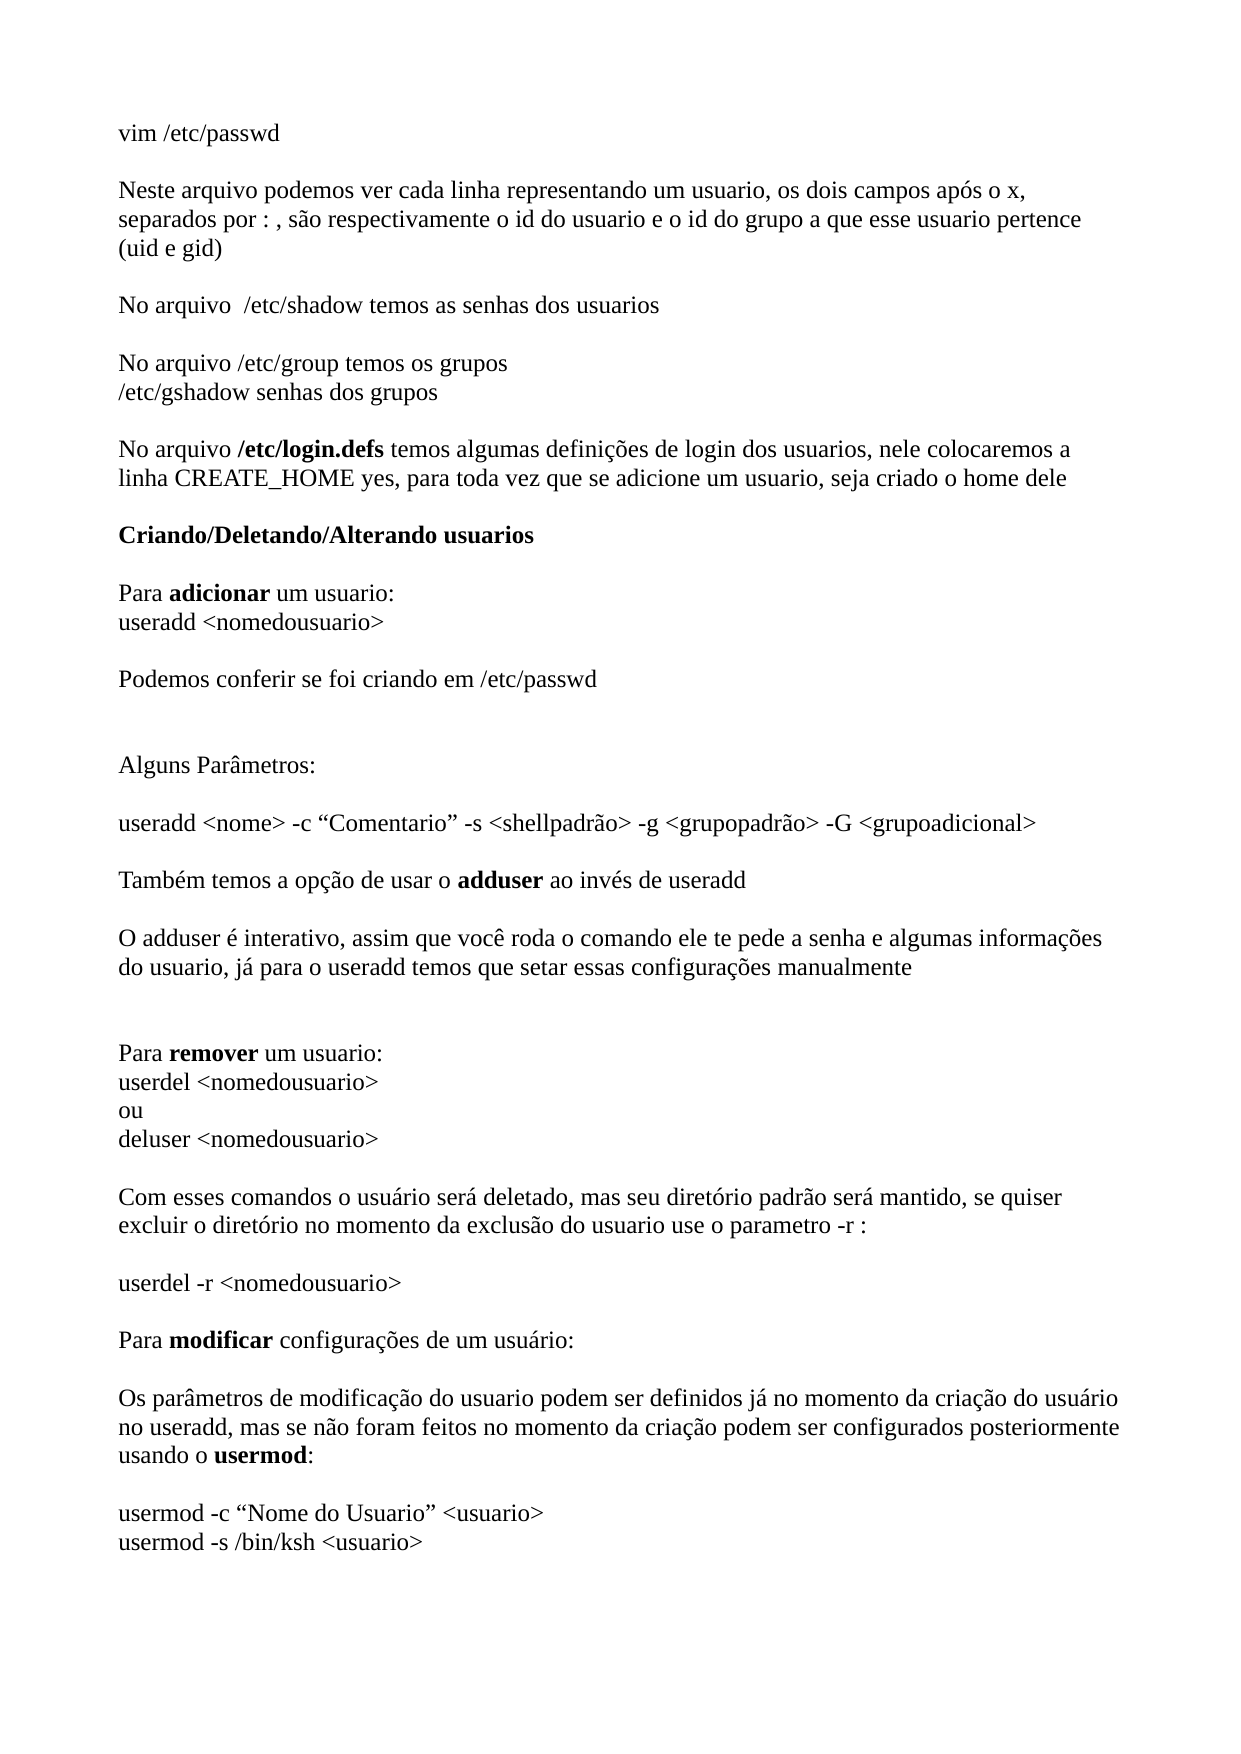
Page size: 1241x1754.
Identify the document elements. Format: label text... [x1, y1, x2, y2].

text useradd <nome> -c “Comentario” -s <shellpadrão> -g <grupopadrão> -G <grupoadicional> [118, 808, 1122, 837]
text No arquivo /etc/group temos os grupos [118, 348, 1122, 377]
text Com esses comandos o usuário será deletado, mas seu diretório padrão será mantido, se quiser excluir o diretório no momento da exclusão do usuario use o parametro -r : [118, 1182, 1122, 1239]
text vim /etc/passwd [118, 118, 1122, 147]
text deluser <nomedousuario> [118, 1124, 1122, 1153]
text Alguns Parâmetros: [118, 751, 1122, 779]
text Para modificar configurações de um usuário: [118, 1326, 1122, 1354]
text Para adicionar um usuario: [118, 578, 1122, 607]
text No arquivo /etc/login.defs temos algumas definições de login dos usuarios, nele colocaremos a linha CREATE_HOME yes, para toda vez que se adicione um usuario, seja criado o home dele [118, 434, 1122, 492]
text useradd <nomedousuario> [118, 607, 1122, 636]
text Criando/Deletando/Alterando usuarios [118, 521, 1122, 549]
text Os parâmetros de modificação do usuario podem ser definidos já no momento da criação do usuário no useradd, mas se não foram feitos no momento da criação podem ser configurados posteriormente usando o usermod: [118, 1383, 1122, 1469]
text Também temos a opção de usar o adduser ao invés de useradd [118, 866, 1122, 894]
text userdel <nomedousuario> [118, 1067, 1122, 1096]
text Para remover um usuario: [118, 1038, 1122, 1067]
text Neste arquivo podemos ver cada linha representando um usuario, os dois campos após o x, separados por : , são respectivamente o id do usuario e o id do grupo a que esse usuario pertence (uid e gid) [118, 176, 1122, 262]
text No arquivo /etc/shadow temos as senhas dos usuarios [118, 291, 1122, 319]
text ou [118, 1096, 1122, 1124]
text Podemos conferir se foi criando em /etc/passwd [118, 664, 1122, 693]
text O adduser é interativo, assim que você roda o comando ele te pede a senha e algumas informações do usuario, já para o useradd temos que setar essas configurações manualmente [118, 923, 1122, 981]
text /etc/gshadow senhas dos grupos [118, 377, 1122, 406]
text usermod -s /bin/ksh <usuario> [118, 1527, 1122, 1556]
text usermod -c “Nome do Usuario” <usuario> [118, 1498, 1122, 1527]
text userdel -r <nomedousuario> [118, 1268, 1122, 1297]
